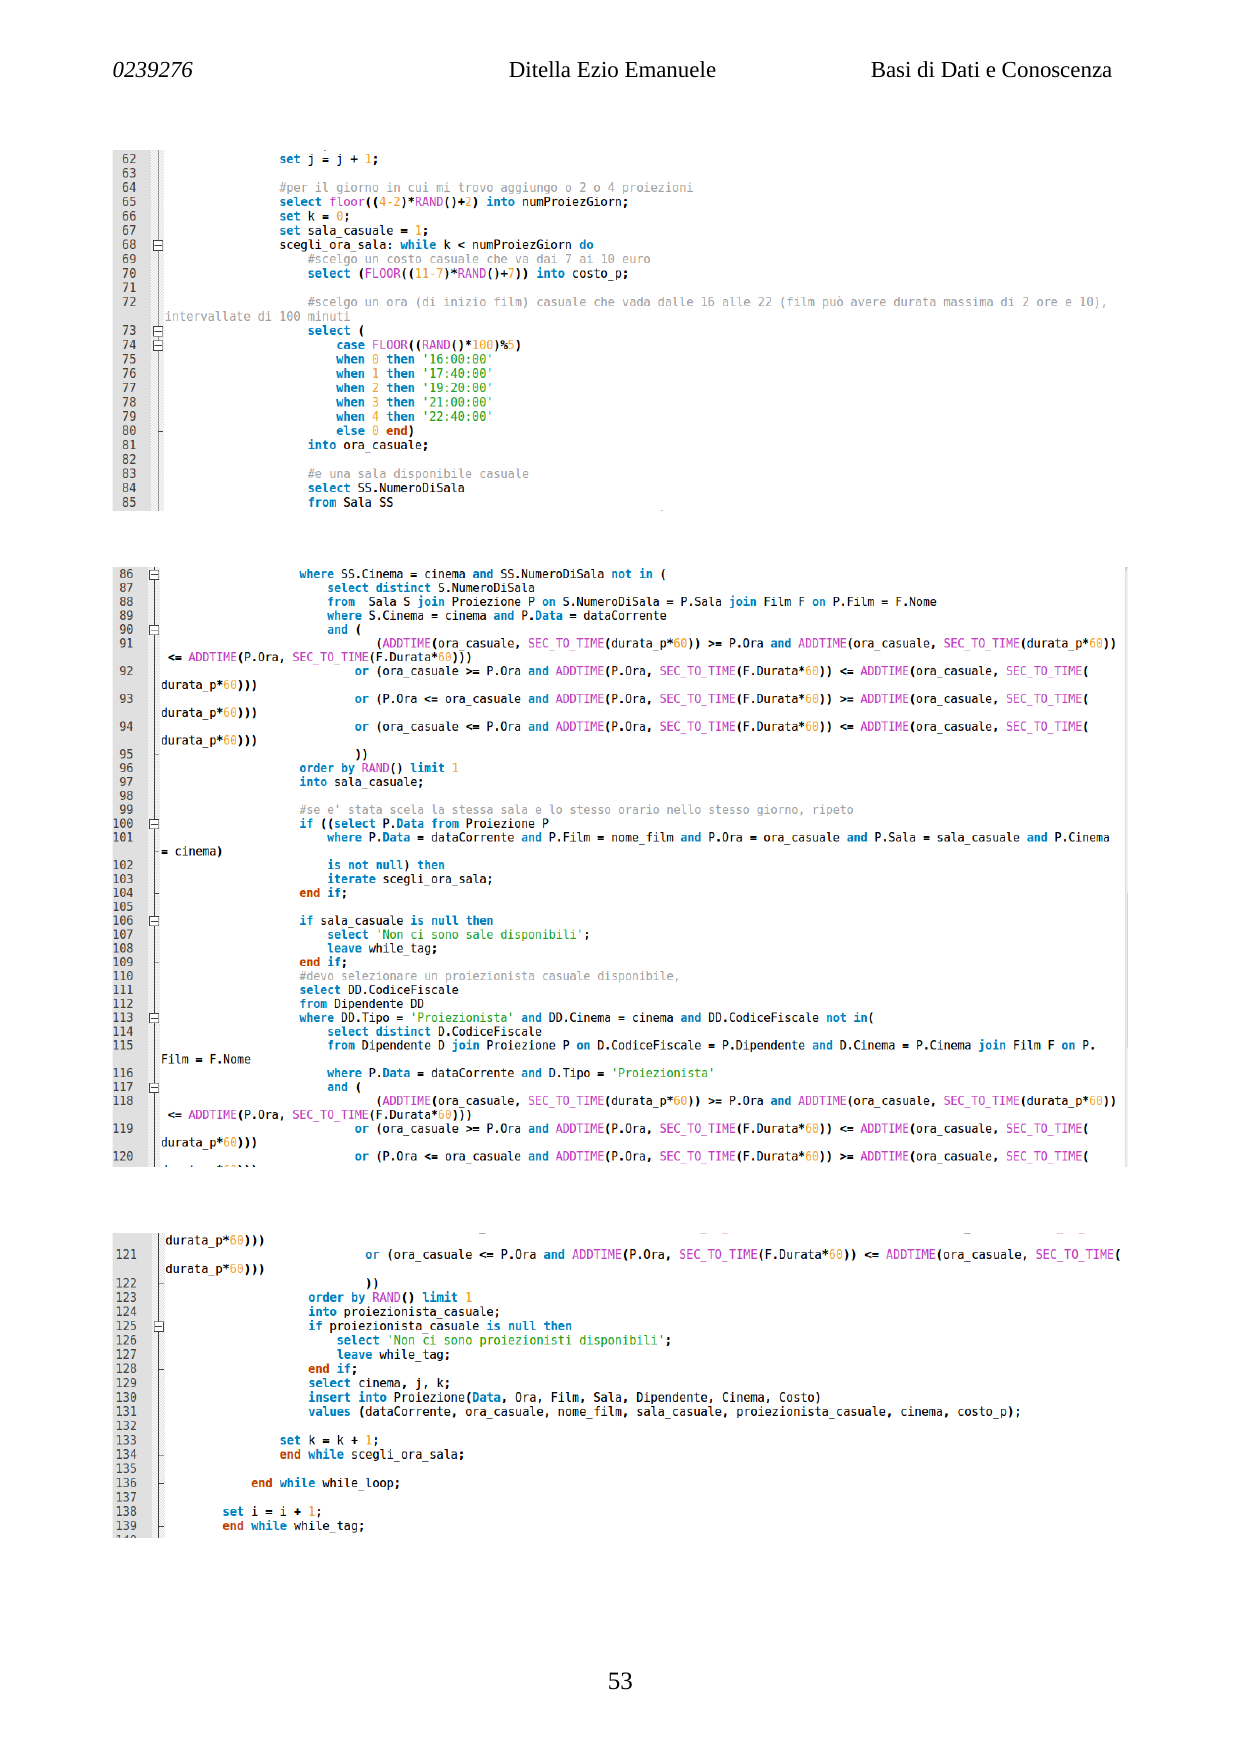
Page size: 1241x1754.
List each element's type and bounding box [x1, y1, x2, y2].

picture [112, 567, 1128, 1167]
picture [112, 150, 1128, 511]
picture [112, 1233, 1128, 1538]
